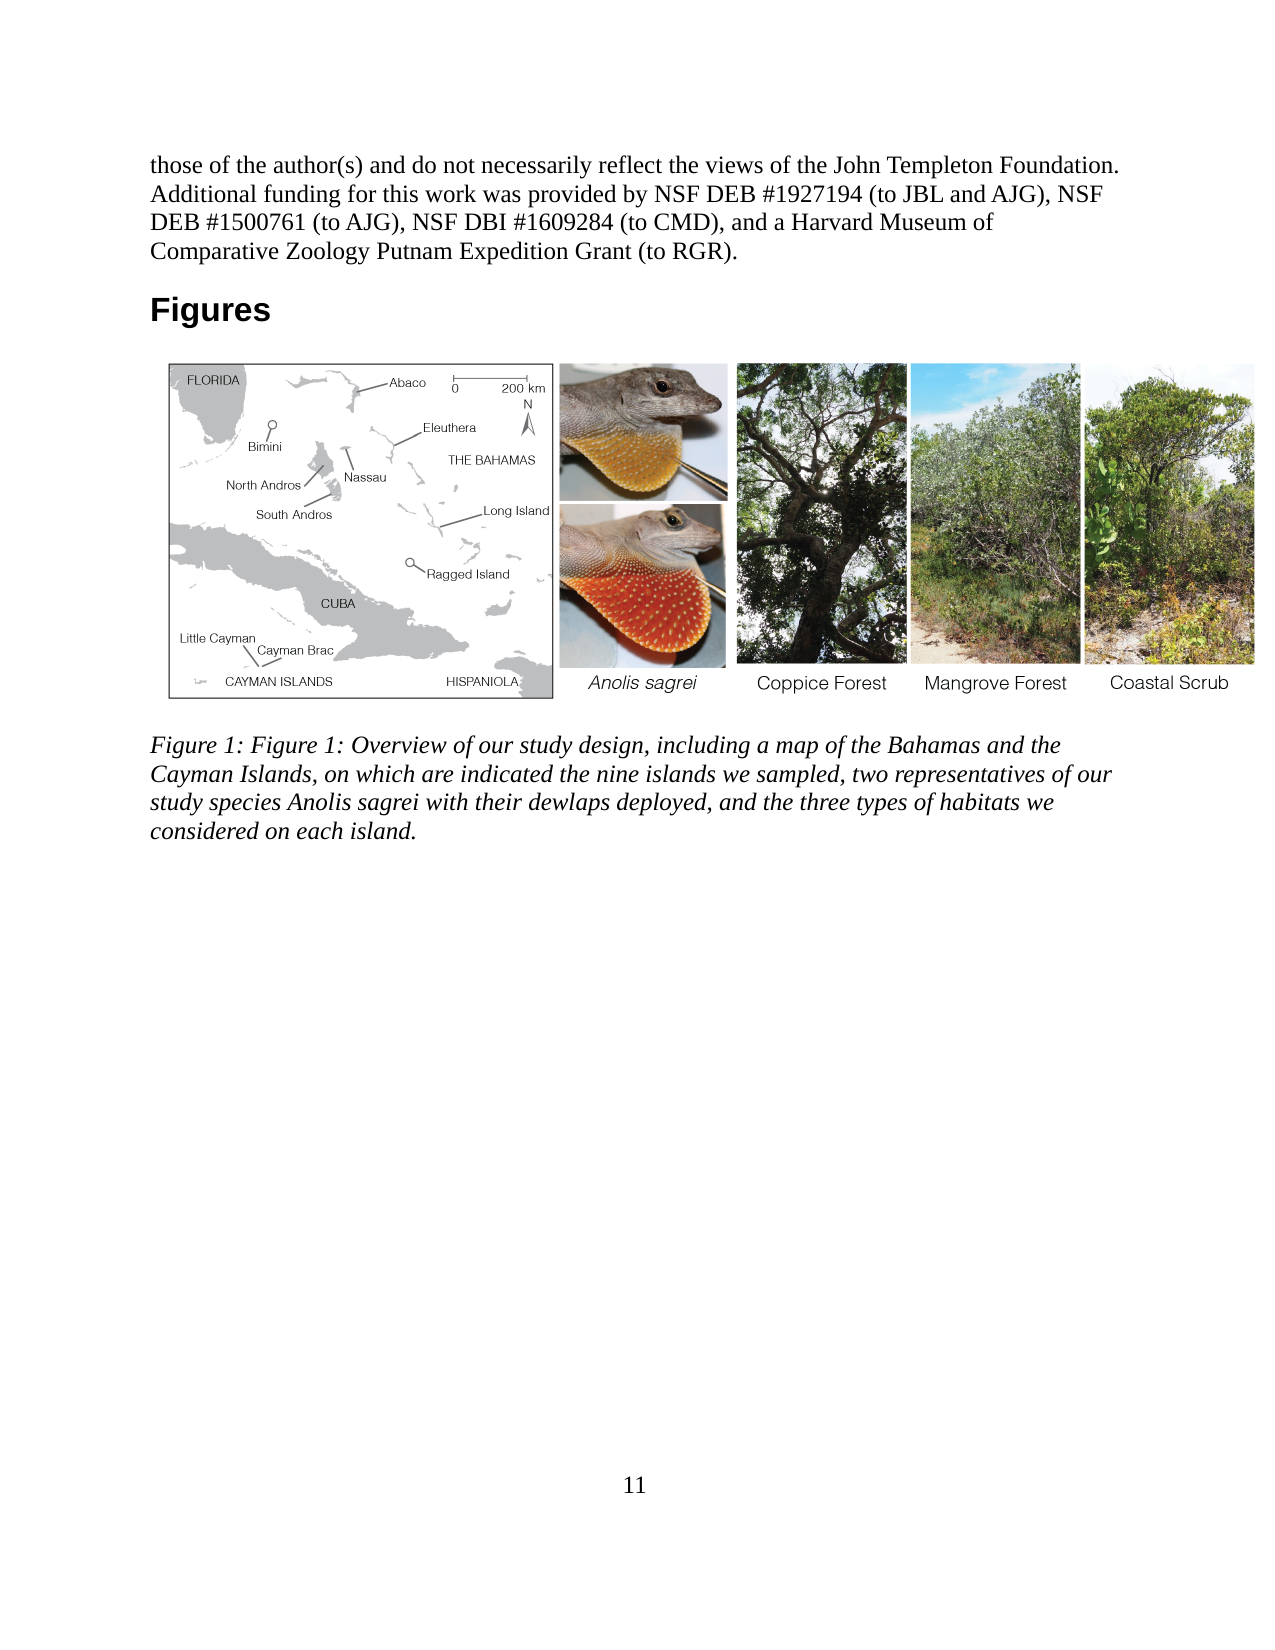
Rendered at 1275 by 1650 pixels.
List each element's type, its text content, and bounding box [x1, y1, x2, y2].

text those of the author(s) and do not necessarily reflect the views of the John Templeton Foundation. Additional funding for this work was provided by NSF DEB #1927194 (to JBL and AJG), NSF DEB #1500761 (to AJG), NSF DBI #1609284 (to CMD), and a Harvard Museum of Comparative Zoology Putnam Expedition Grant (to RGR). [150, 150, 1125, 265]
picture [150, 341, 1270, 718]
subtitle Figures [150, 290, 1125, 329]
text Figure 1: Figure 1: Overview of our study design, including a map of the Bahamas and the Cayman Islands, on which are indicated the nine islands we sampled, two representatives of our study species Anolis sagrei with their dewlaps deployed, and the three types of habitats we considered on each island. [150, 730, 1125, 845]
